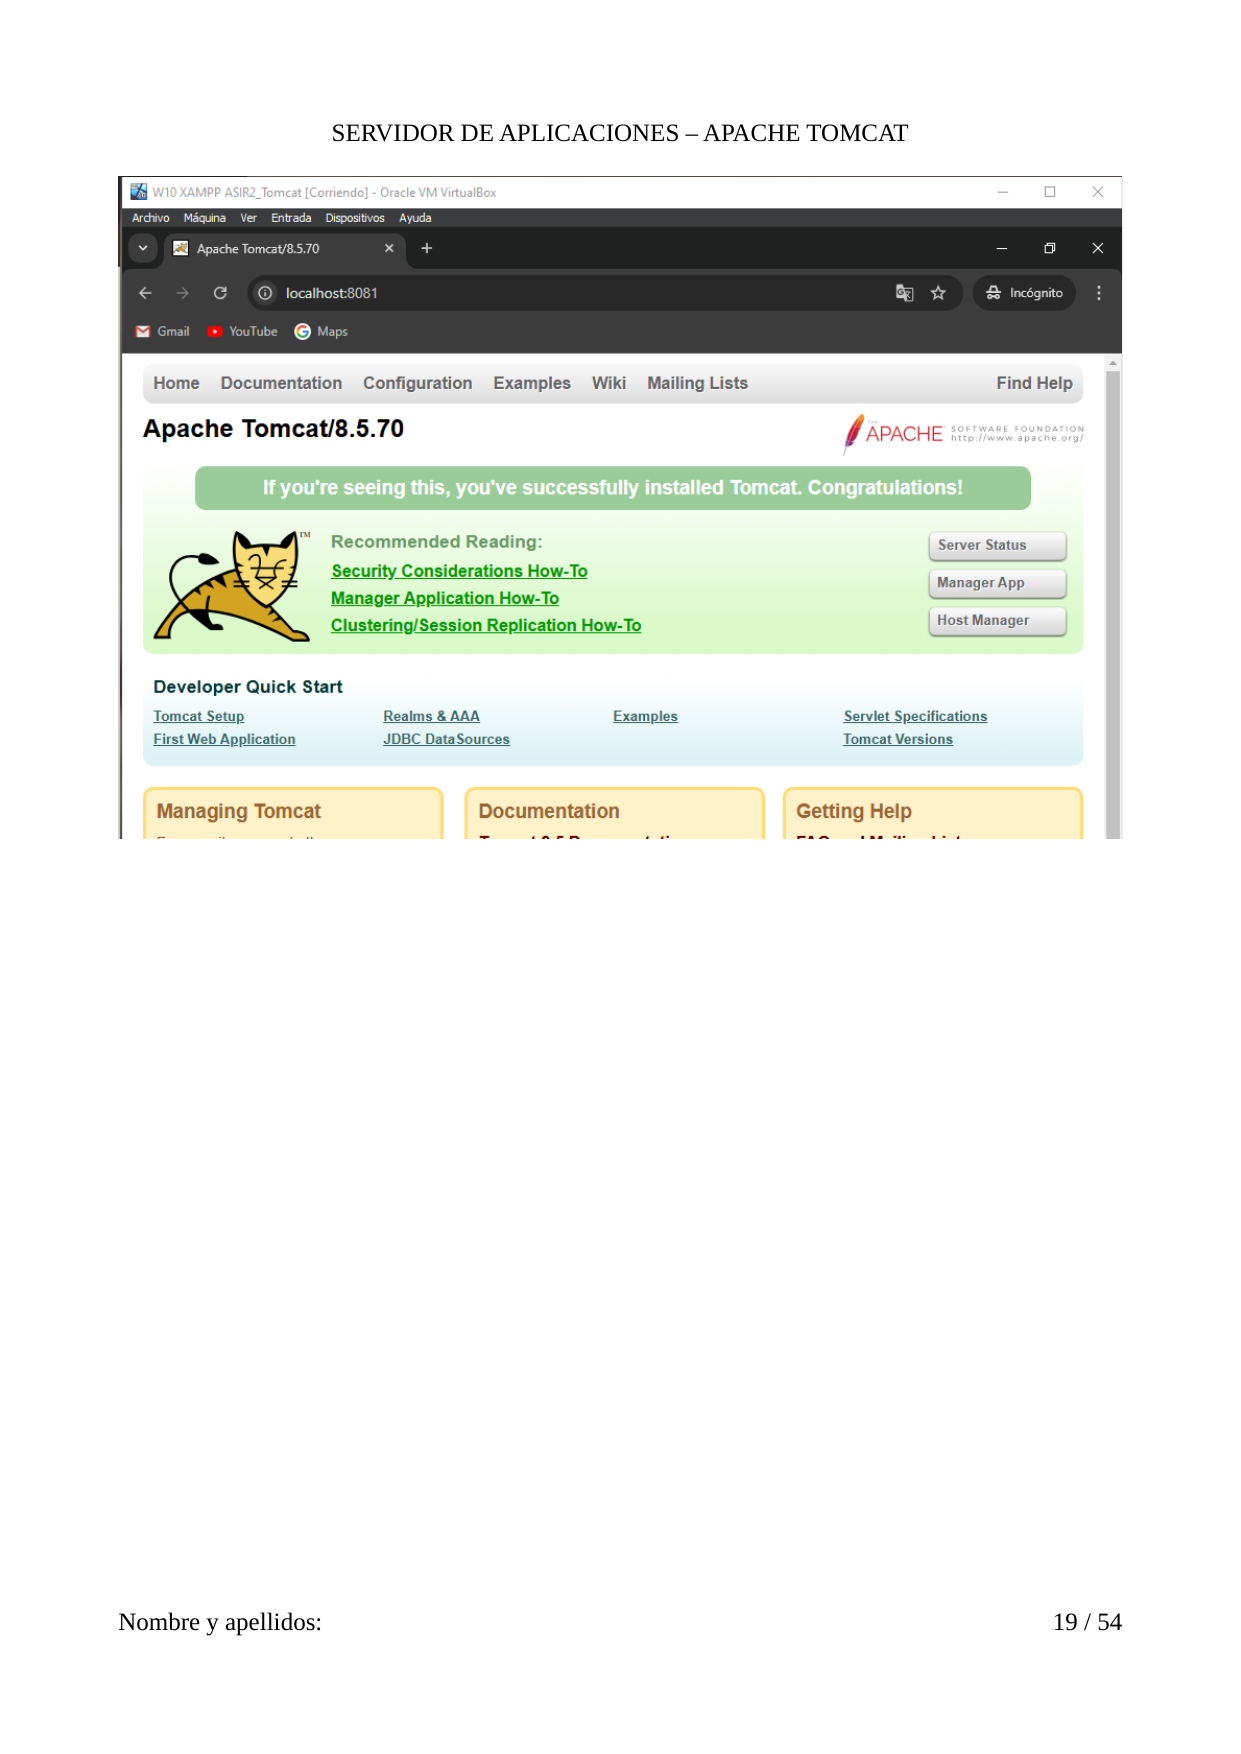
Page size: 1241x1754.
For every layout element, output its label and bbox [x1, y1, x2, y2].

picture [118, 176, 1123, 839]
